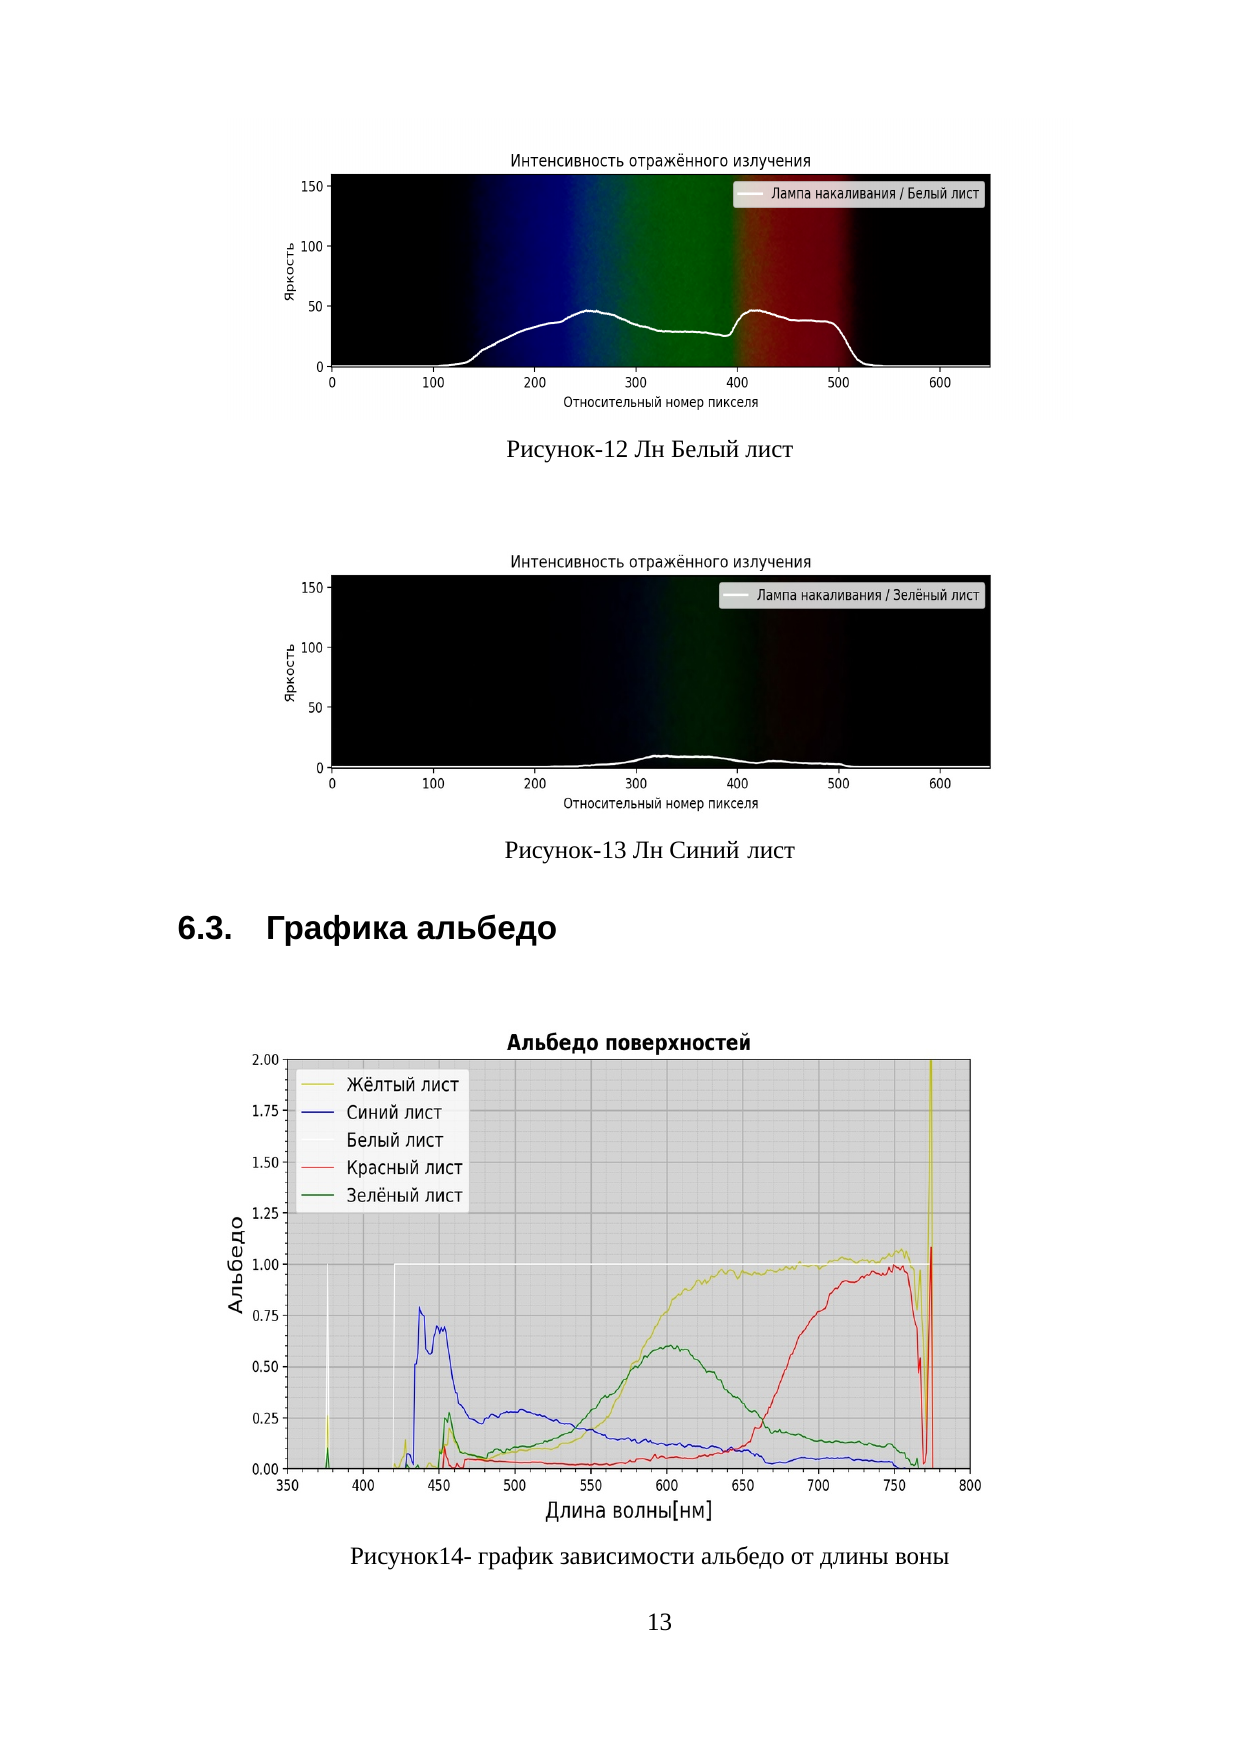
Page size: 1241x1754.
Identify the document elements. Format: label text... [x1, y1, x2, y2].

text Рисунок-13 Лн Синий лист [118, 835, 1122, 864]
text Рисунок14- график зависимости альбедо от длины воны [118, 1541, 1122, 1570]
picture [225, 118, 1075, 420]
picture [225, 520, 1075, 821]
text Рисунок-12 Лн Белый лист [118, 434, 1122, 462]
picture [177, 995, 1058, 1527]
subtitle Графика альбедо [118, 908, 1122, 946]
